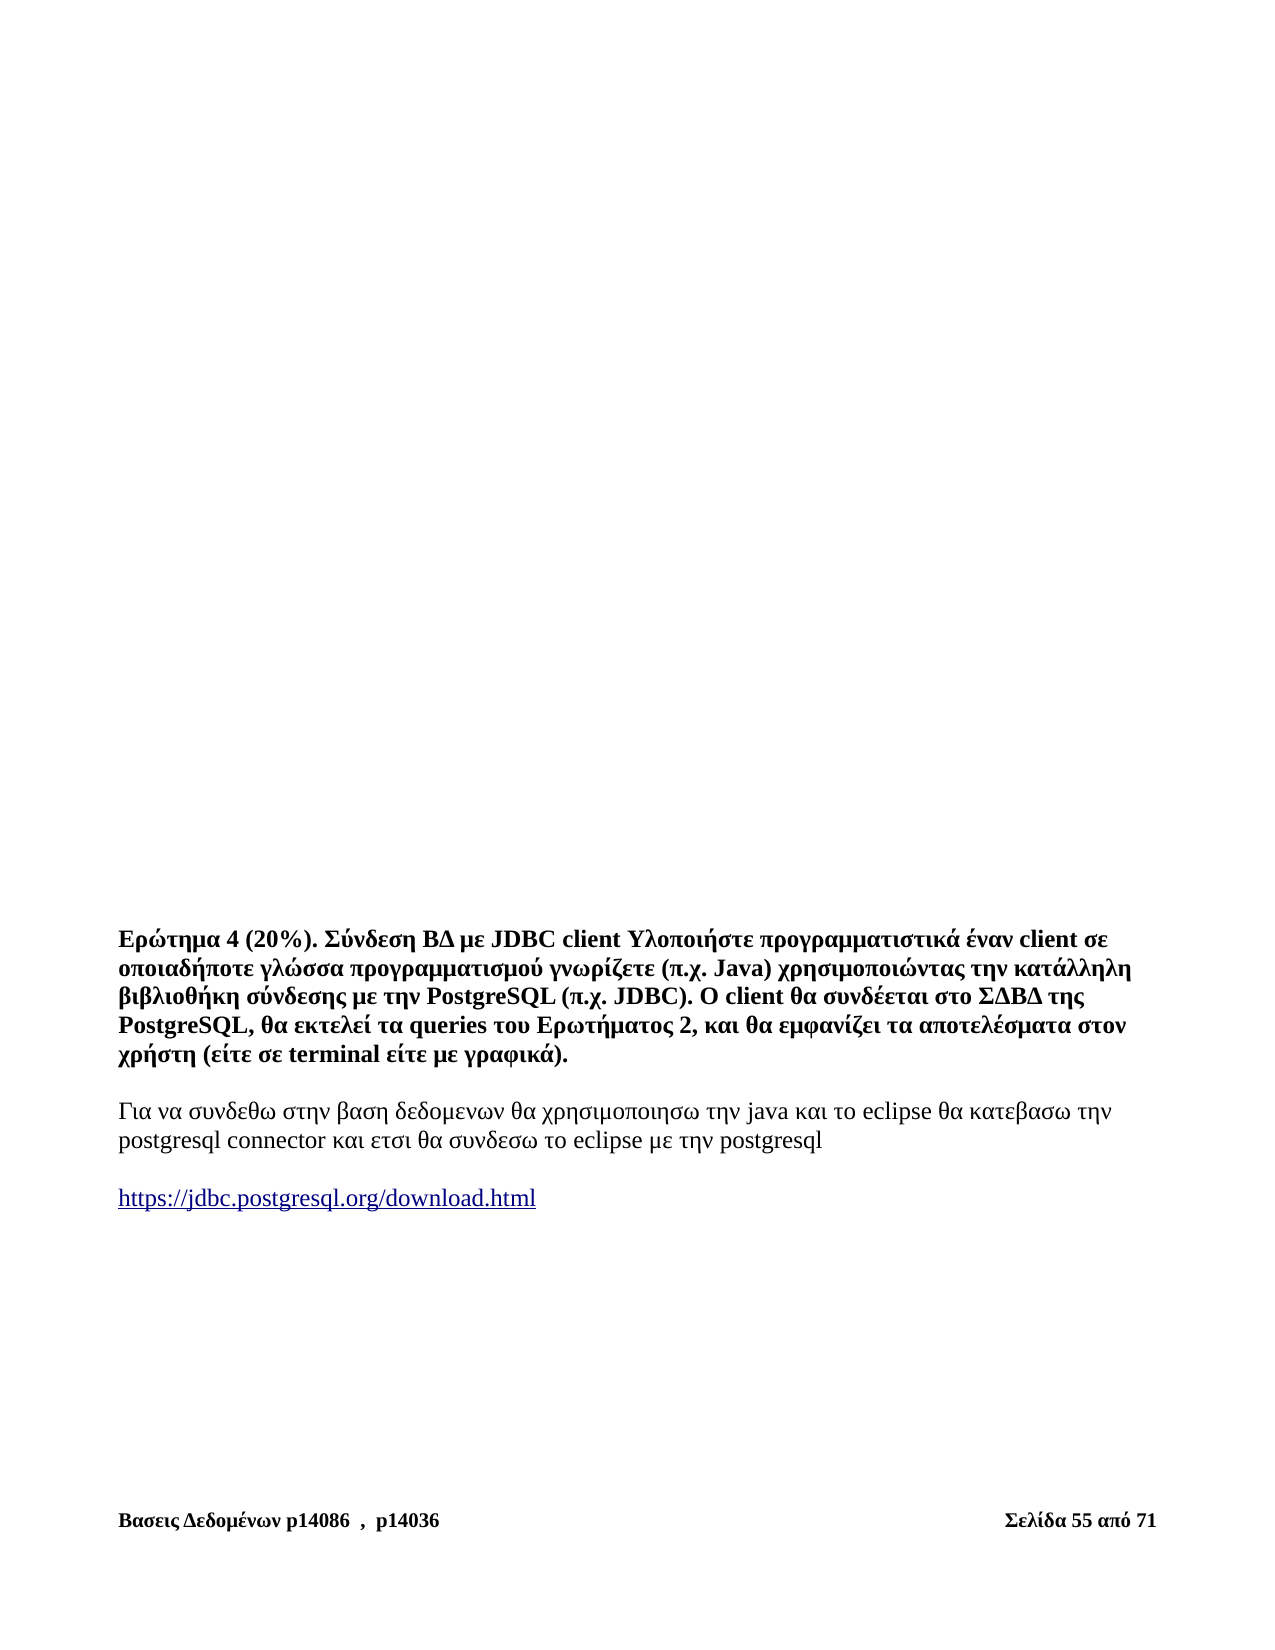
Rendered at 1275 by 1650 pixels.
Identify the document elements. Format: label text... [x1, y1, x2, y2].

text Ερώτημα 4 (20%). Σύνδεση ΒΔ με JDBC client Υλοποιήστε προγραμματιστικά έναν client σε οποιαδήποτε γλώσσα προγραμματισμού γνωρίζετε (π.χ. Java) χρησιμοποιώντας την κατάλληλη βιβλιοθήκη σύνδεσης με την PostgreSQL (π.χ. JDBC). Ο client θα συνδέεται στο ΣΔΒΔ της PostgreSQL, θα εκτελεί τα queries του Ερωτήματος 2, και θα εμφανίζει τα αποτελέσματα στον χρήστη (είτε σε terminal είτε με γραφικά). [118, 924, 1157, 1068]
text Για να συνδεθω στην βαση δεδομενων θα χρησιμοποιησω την java και το eclipse θα κατεβασω την postgresql connector και ετσι θα συνδεσω το eclipse με την postgresql [118, 1096, 1157, 1154]
text https://jdbc.postgresql.org/download.html [118, 1183, 1157, 1211]
